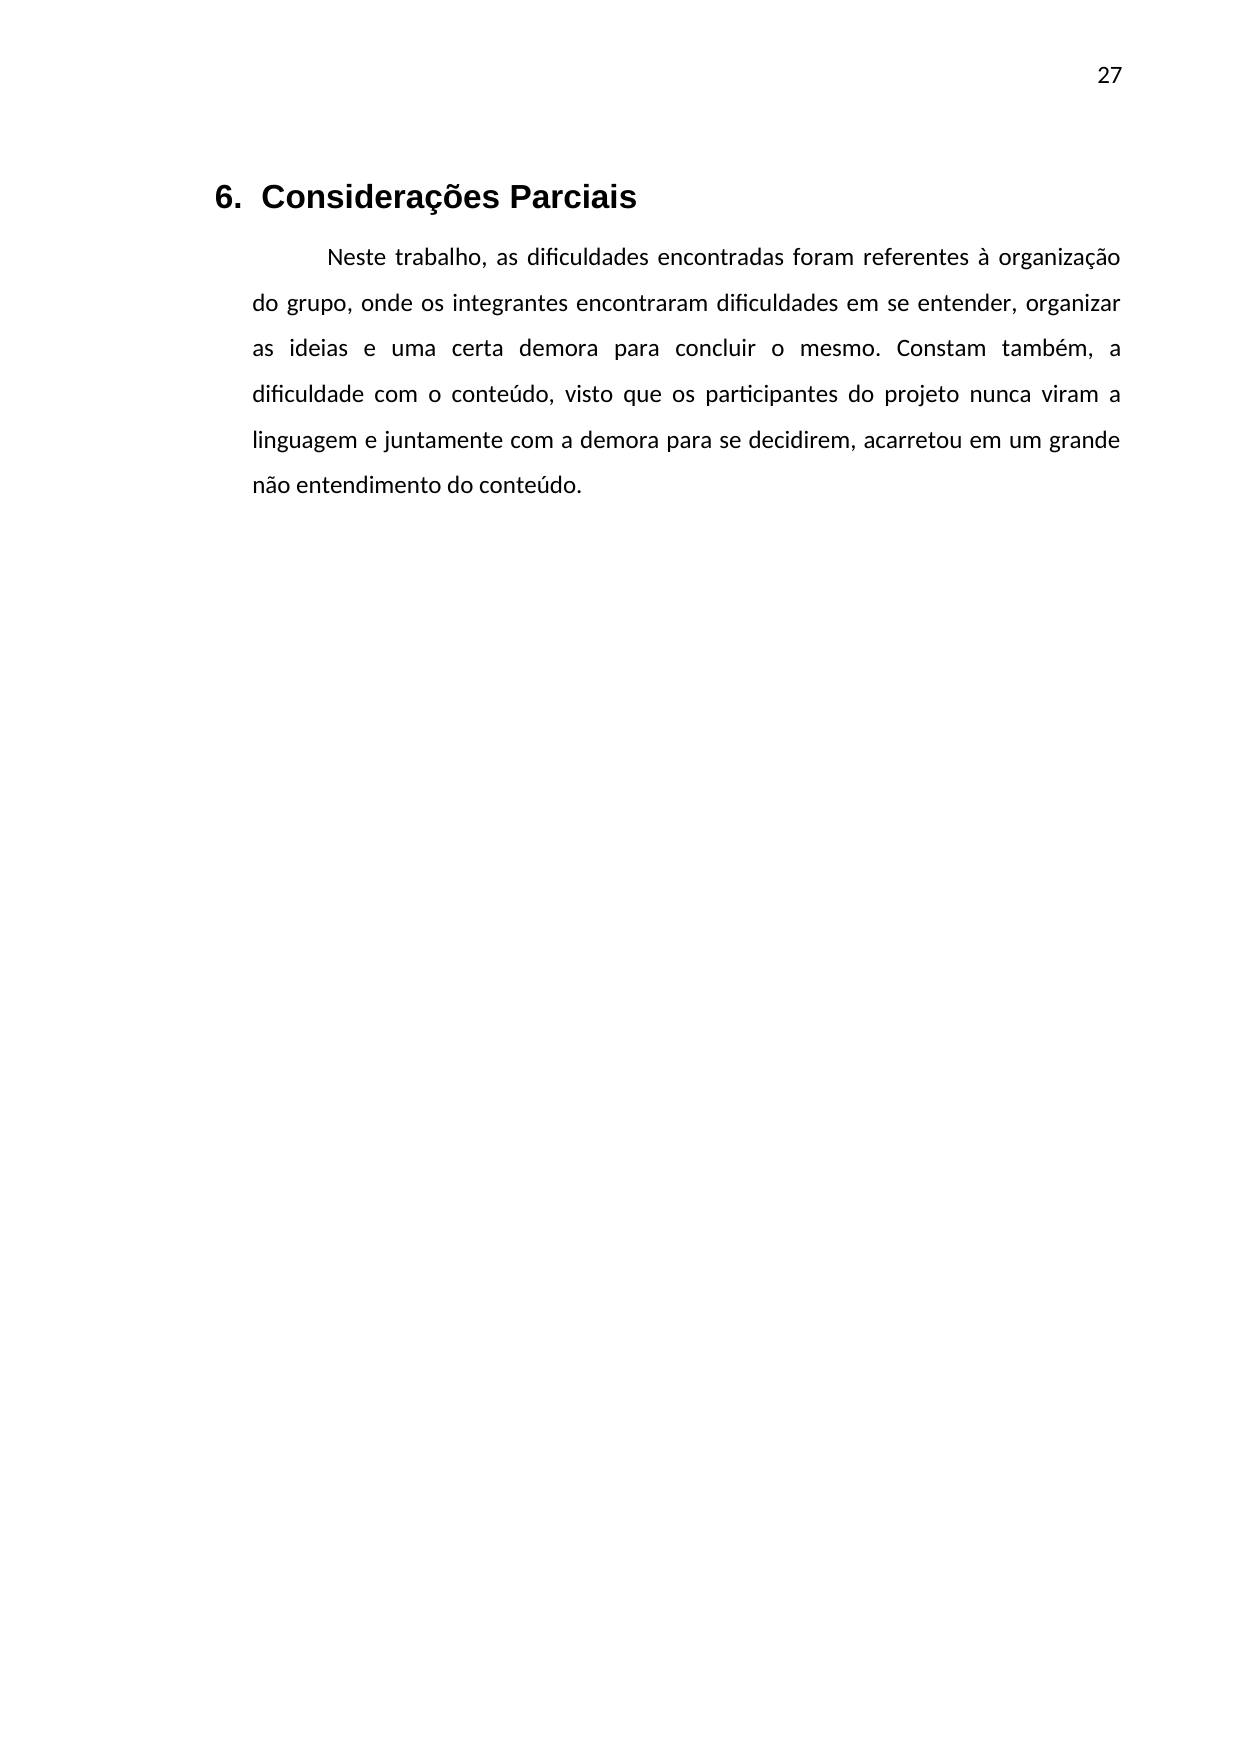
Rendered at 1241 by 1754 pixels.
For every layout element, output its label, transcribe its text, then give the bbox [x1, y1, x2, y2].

subtitle Considerações Parciais [214, 177, 1122, 216]
text Neste trabalho, as dificuldades encontradas foram referentes à organização do grupo, onde os integrantes encontraram dificuldades em se entender, organizar as ideias e uma certa demora para concluir o mesmo. Constam também, a dificuldade com o conteúdo, visto que os participantes do projeto nunca viram a linguagem e juntamente com a demora para se decidirem, acarretou em um grande não entendimento do conteúdo. [252, 241, 1122, 500]
